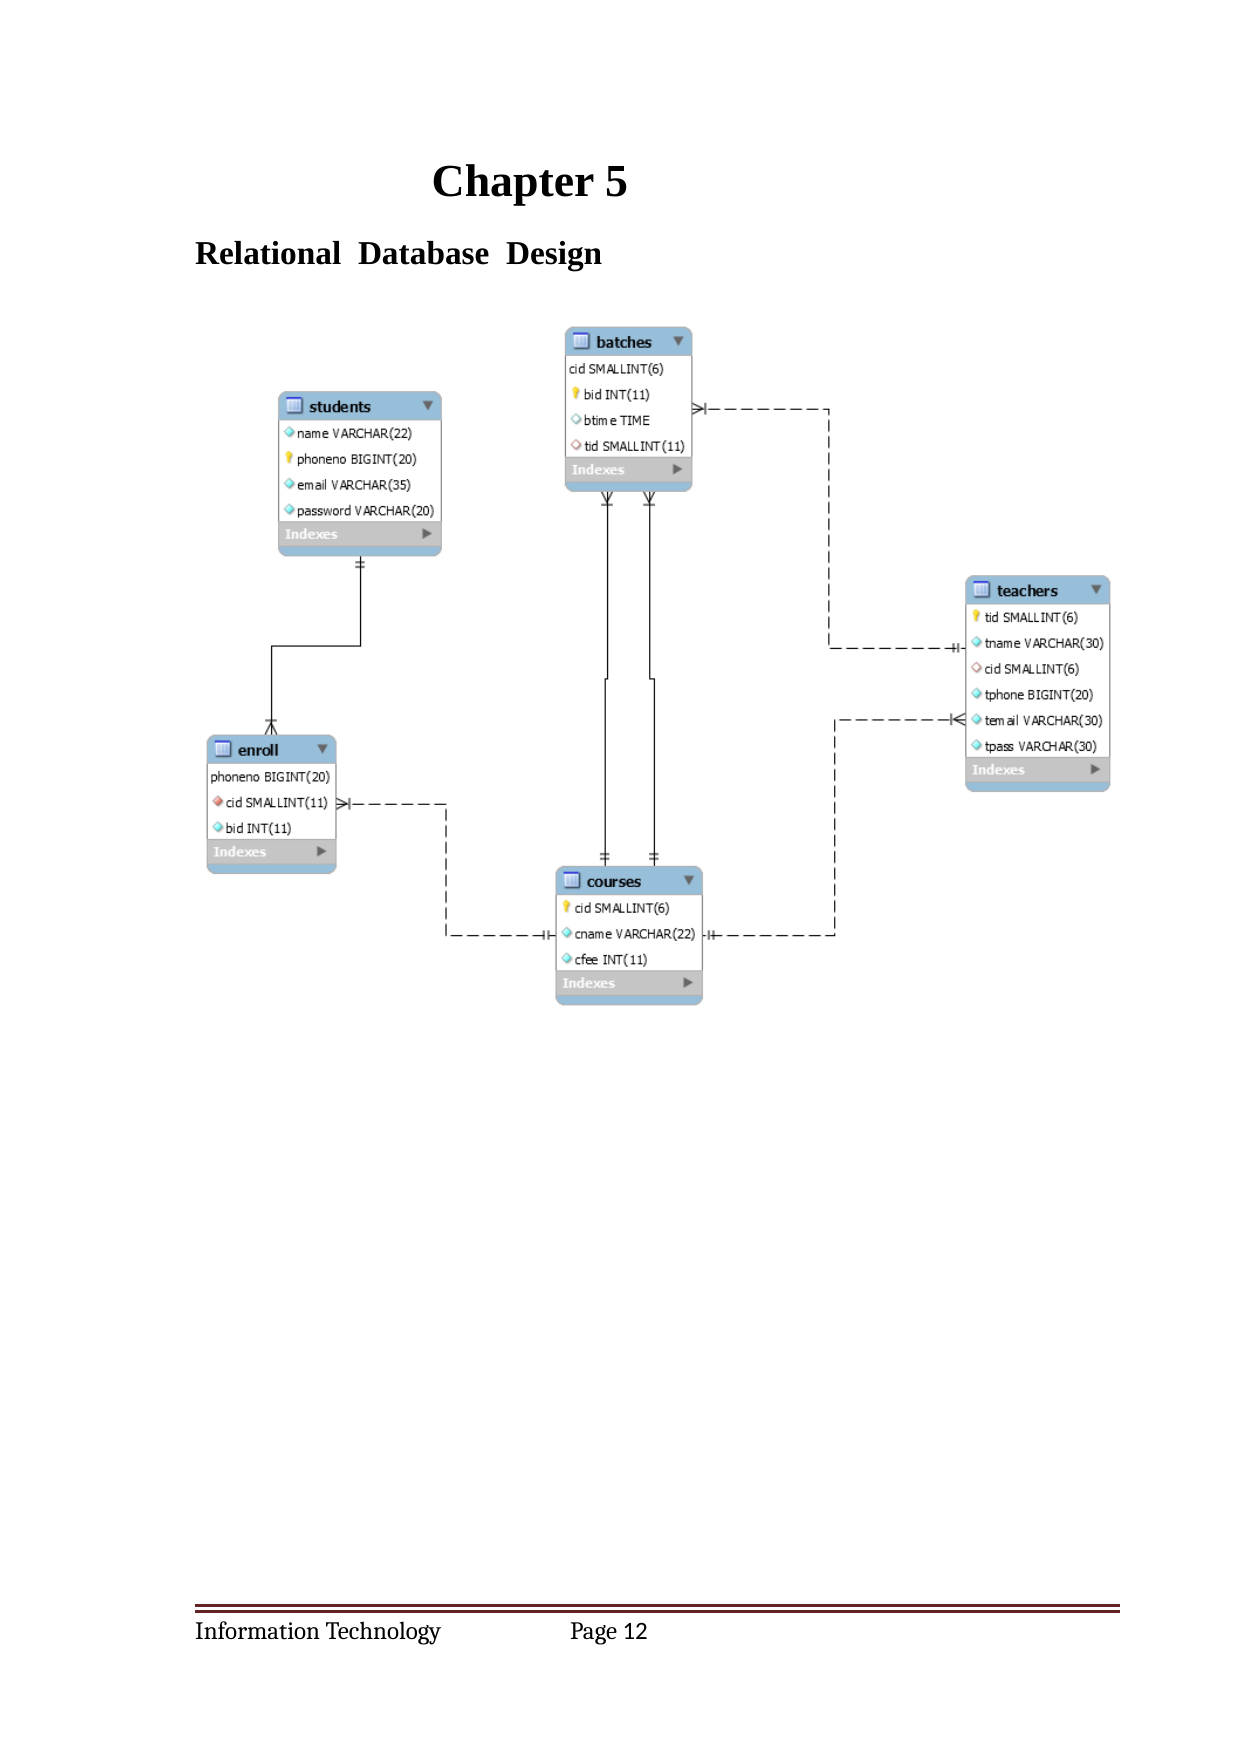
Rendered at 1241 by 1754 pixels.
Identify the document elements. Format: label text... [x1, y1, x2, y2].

text Chapter 5 [345, 154, 1120, 207]
text Relational Database Design [195, 233, 1120, 271]
